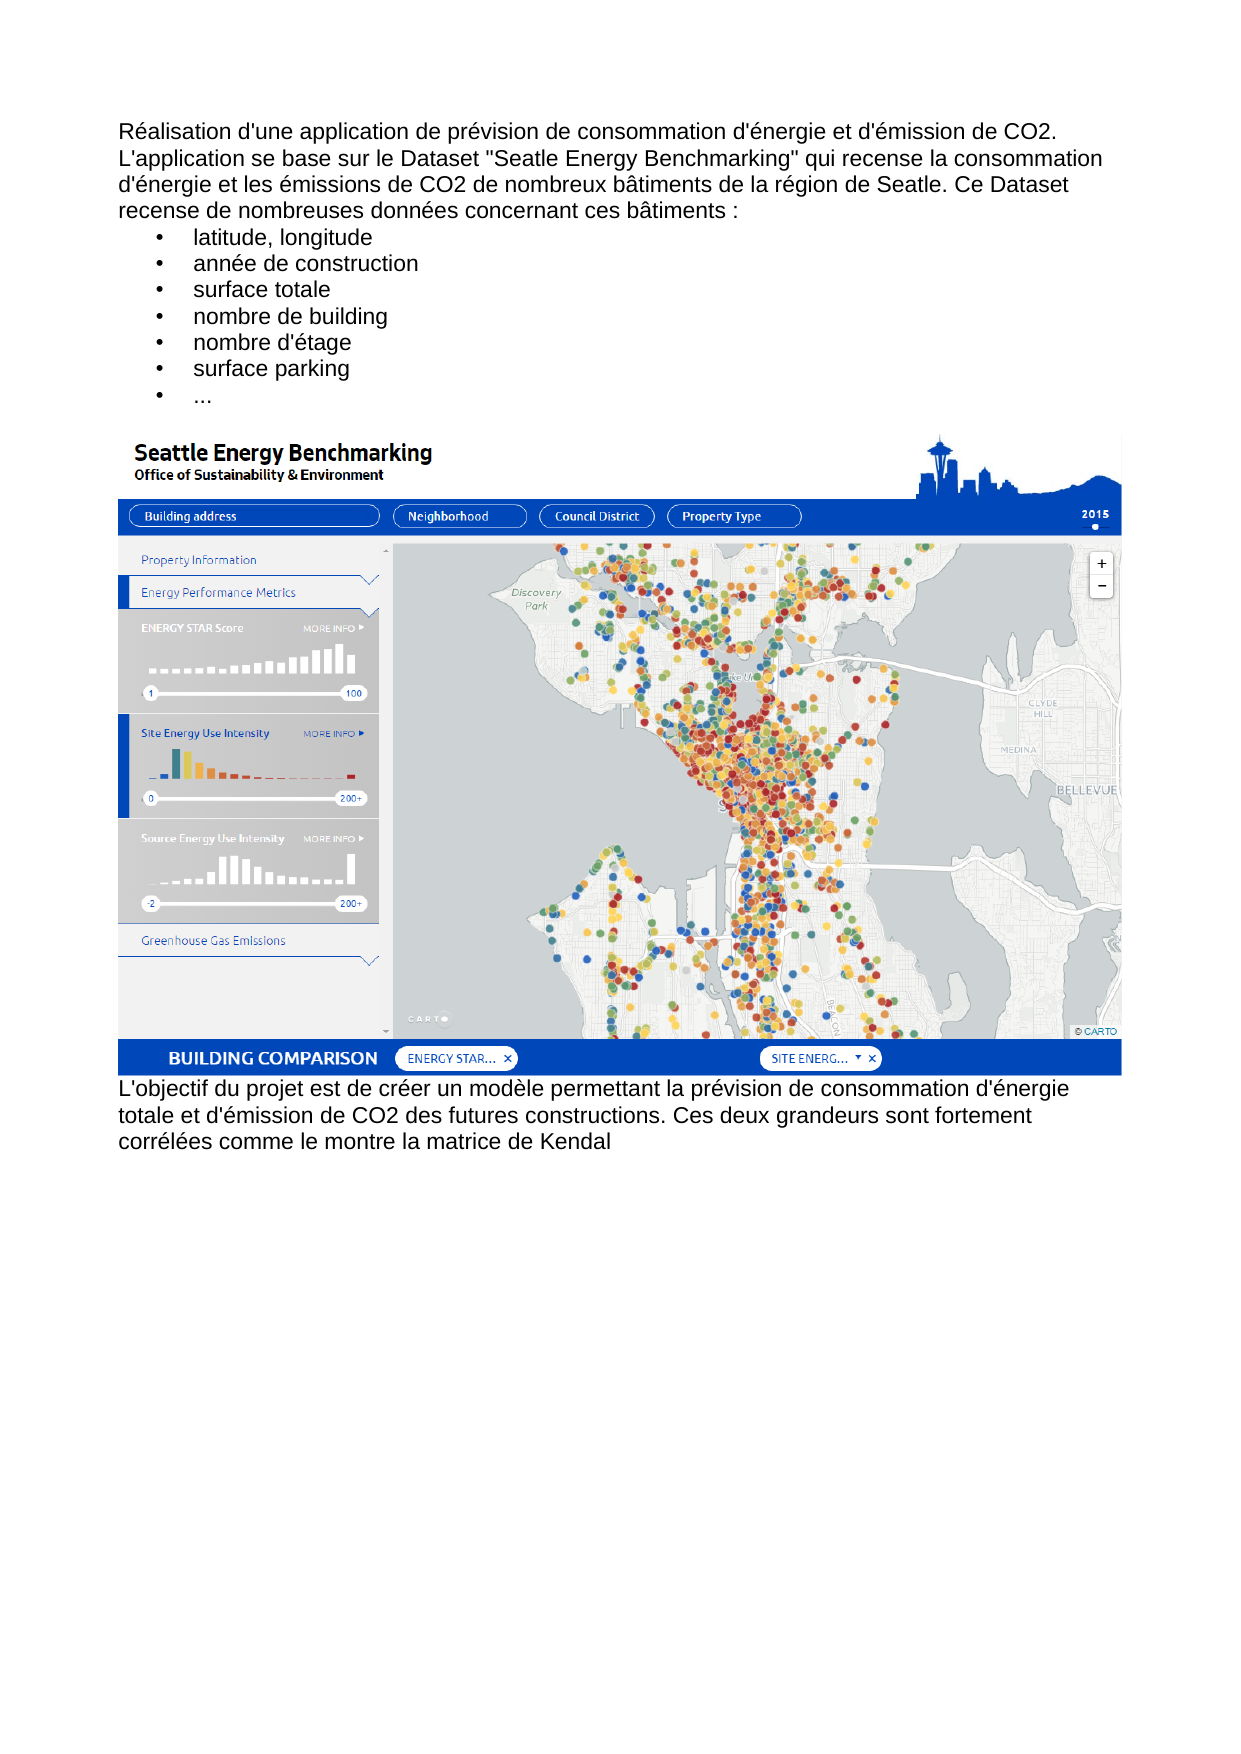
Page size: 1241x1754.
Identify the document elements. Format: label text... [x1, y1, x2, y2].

list surface parking [156, 355, 1122, 382]
text Réalisation d'une application de prévision de consommation d'énergie et d'émission de CO2. L'application se base sur le Dataset "Seatle Energy Benchmarking" qui recense la consommation d'énergie et les émissions de CO2 de nombreux bâtiments de la région de Seatle. Ce Dataset recense de nombreuses données concernant ces bâtiments : [118, 118, 1122, 223]
list ... [156, 382, 1122, 408]
list nombre de building [156, 303, 1122, 329]
list surface totale [156, 276, 1122, 303]
list latitude, longitude [156, 223, 1122, 250]
picture [118, 434, 1122, 1076]
text L'objectif du projet est de créer un modèle permettant la prévision de consommation d'énergie totale et d'émission de CO2 des futures constructions. Ces deux grandeurs sont fortement corrélées comme le montre la matrice de Kendal [118, 1076, 1122, 1154]
list année de construction [156, 250, 1122, 276]
list nombre d'étage [156, 329, 1122, 355]
